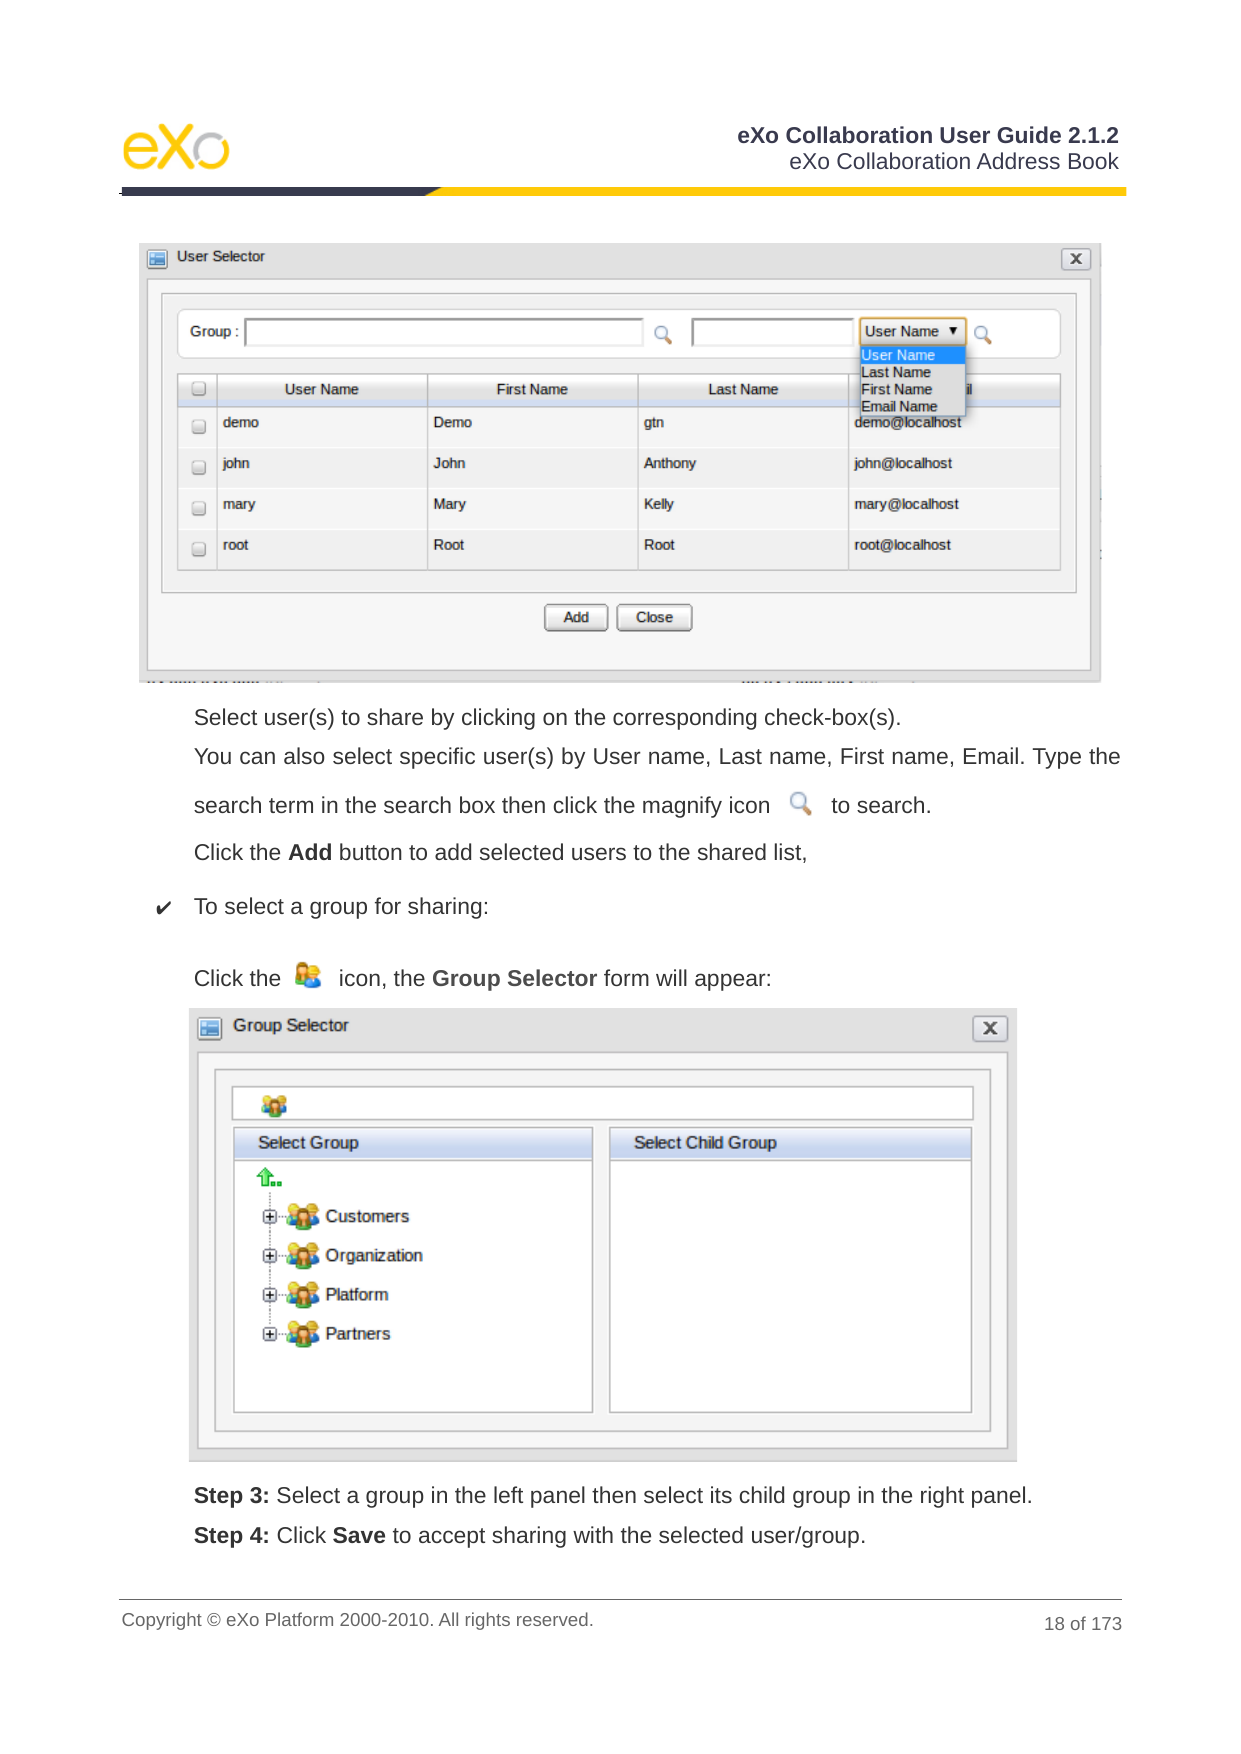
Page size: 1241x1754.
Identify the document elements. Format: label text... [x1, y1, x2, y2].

picture [784, 790, 818, 819]
list Step 4: Click Save to accept sharing with the selected user/group. [156, 1522, 1122, 1548]
picture [121, 187, 1127, 196]
list Select user(s) to share by clicking on the corresponding check-box(s). [156, 223, 1122, 730]
picture [139, 243, 1102, 683]
picture [123, 123, 230, 170]
list Click the icon, the Group Selector form will appear: [156, 949, 1122, 1001]
list You can also select specific user(s) by User name, Last name, First name, Email. Type the search term in the search box then click the magnify icon to search. [156, 743, 1122, 826]
list Step 3: Select a group in the left panel then select its child group in the right panel. [156, 1016, 1122, 1508]
picture [188, 1008, 1018, 1462]
list Click the Add button to add selected users to the shared list, [156, 839, 1122, 865]
picture [295, 957, 325, 993]
list To select a group for sharing: [156, 893, 1122, 919]
